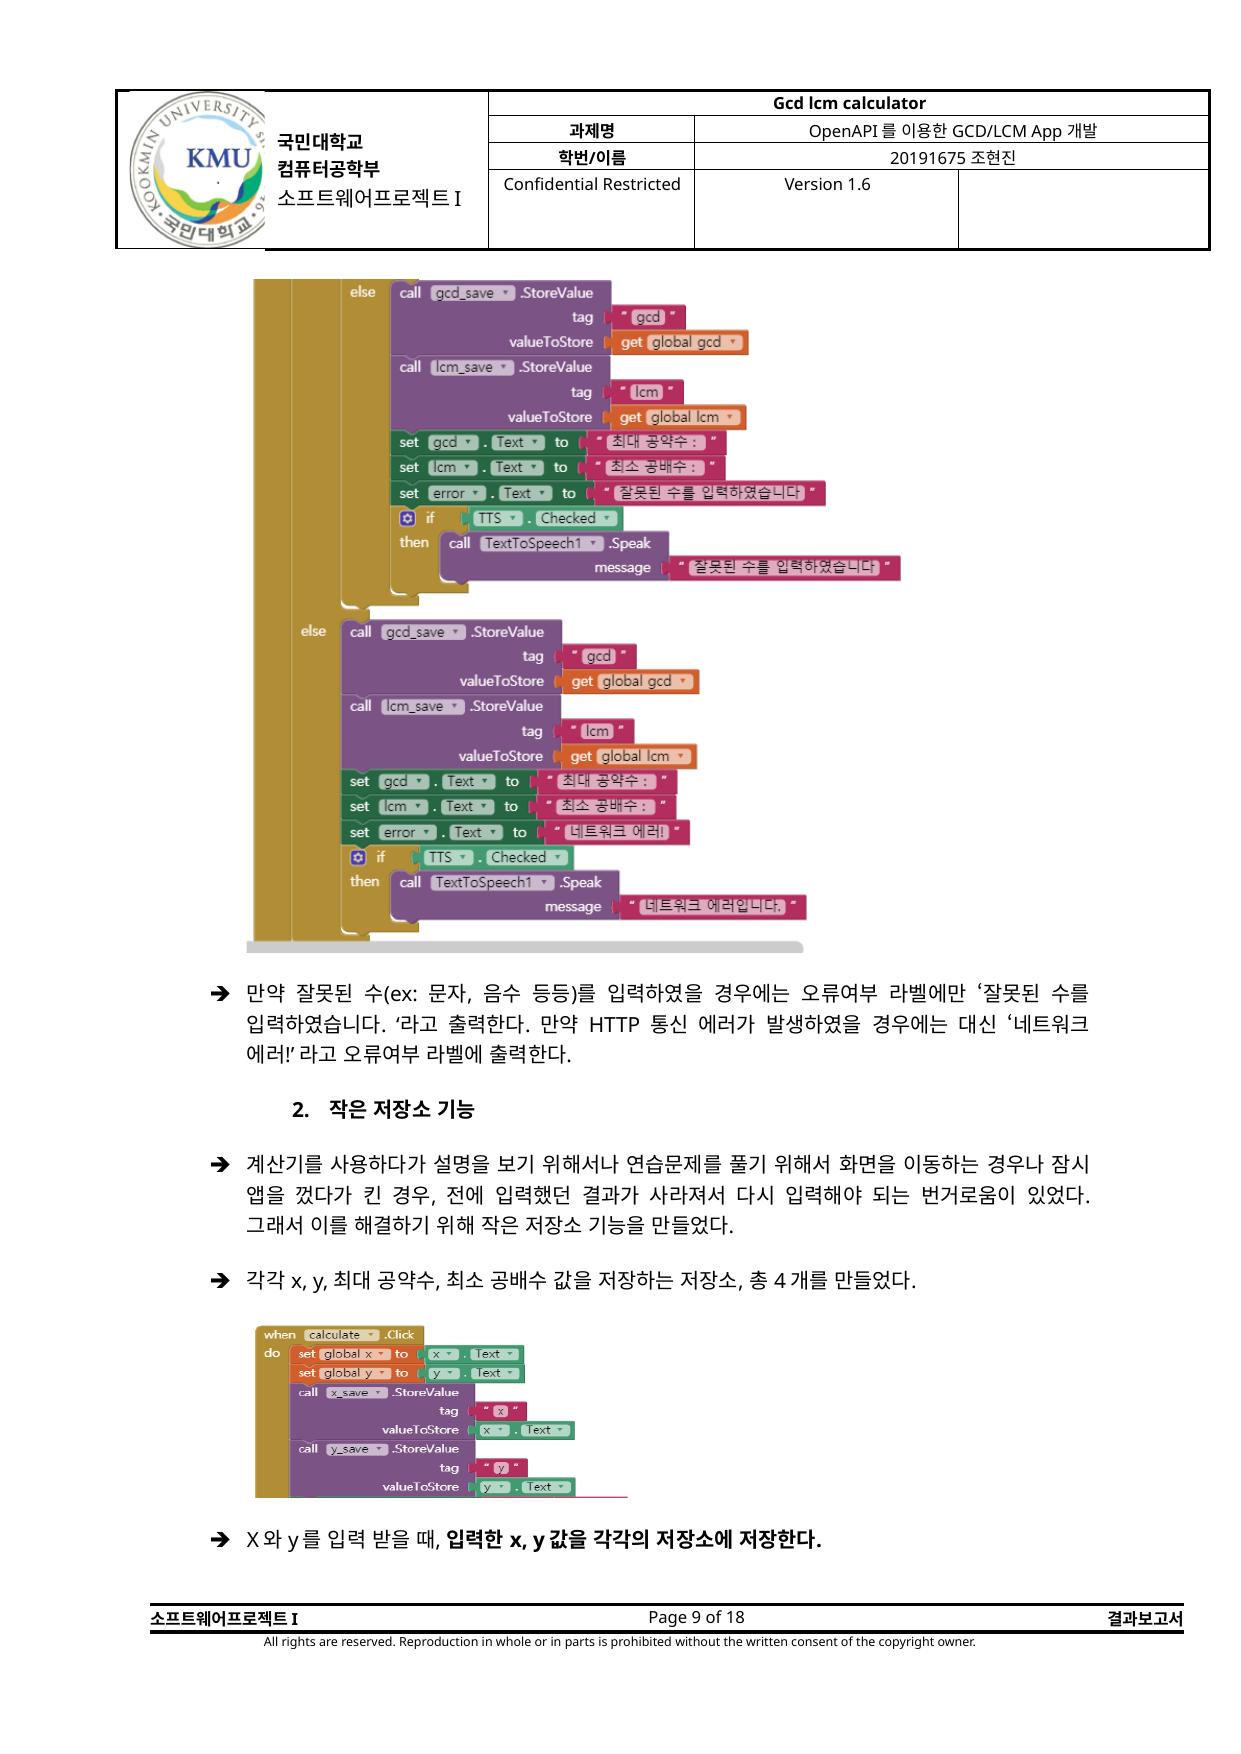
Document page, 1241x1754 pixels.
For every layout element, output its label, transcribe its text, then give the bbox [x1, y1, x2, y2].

list 만약 잘못된 수(ex: 문자, 음수 등등)를 입력하였을 경우에는 오류여부 라벨에만 ‘잘못된 수를 입력하였습니다. ‘라고 출력한다. 만약 HTTP 통신 에러가 발생하였을 경우에는 대신 ‘네트워크 에러!’ 라고 오류여부 라벨에 출력한다. [209, 977, 1090, 1068]
list 계산기를 사용하다가 설명을 보기 위해서나 연습문제를 풀기 위해서 화면을 이동하는 경우나 잠시 앱을 껐다가 킨 경우, 전에 입력했던 결과가 사라져서 다시 입력해야 되는 번거로움이 있었다. 그래서 이를 해결하기 위해 작은 저장소 기능을 만들었다. [209, 1149, 1090, 1239]
list X와 y를 입력 받을 때, 입력한 x, y값을 각각의 저장소에 저장한다. [209, 1523, 1090, 1553]
list 각각 x, y, 최대 공약수, 최소 공배수 값을 저장하는 저장소, 총 4개를 만들었다. [209, 1264, 1090, 1295]
list 작은 저장소 기능 [292, 1093, 1090, 1124]
